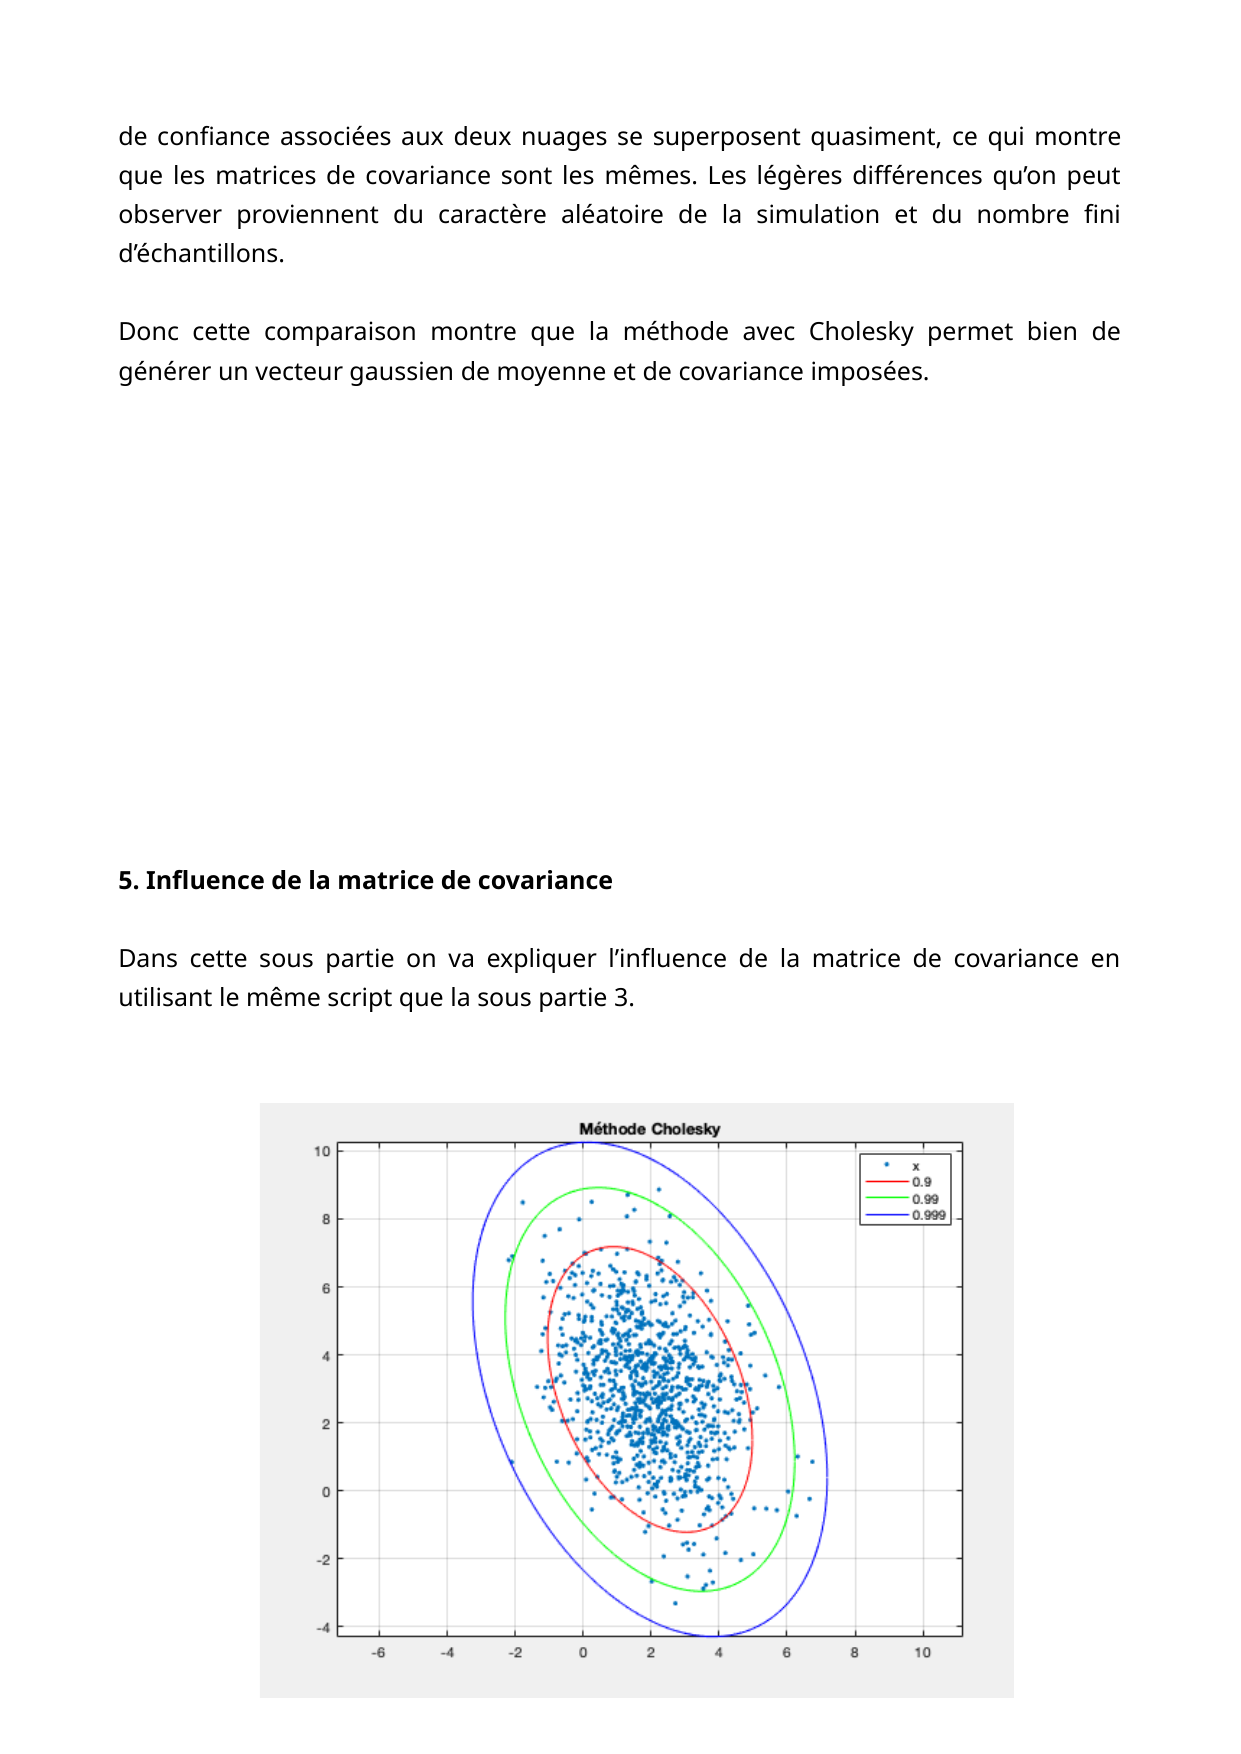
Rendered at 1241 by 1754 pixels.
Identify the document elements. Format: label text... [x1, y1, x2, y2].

text Dans cette sous partie on va expliquer l’influence de la matrice de covariance en utilisant le même script que la sous partie 3. [118, 941, 1122, 1014]
picture [259, 1103, 1014, 1698]
text de confiance associées aux deux nuages se superposent quasiment, ce qui montre que les matrices de covariance sont les mêmes. Les légères différences qu’on peut observer proviennent du caractère aléatoire de la simulation et du nombre fini d’échantillons. [118, 118, 1122, 270]
text Donc cette comparaison montre que la méthode avec Cholesky permet bien de générer un vecteur gaussien de moyenne et de covariance imposées. [118, 314, 1122, 387]
text 5. Influence de la matrice de covariance [118, 862, 1122, 896]
